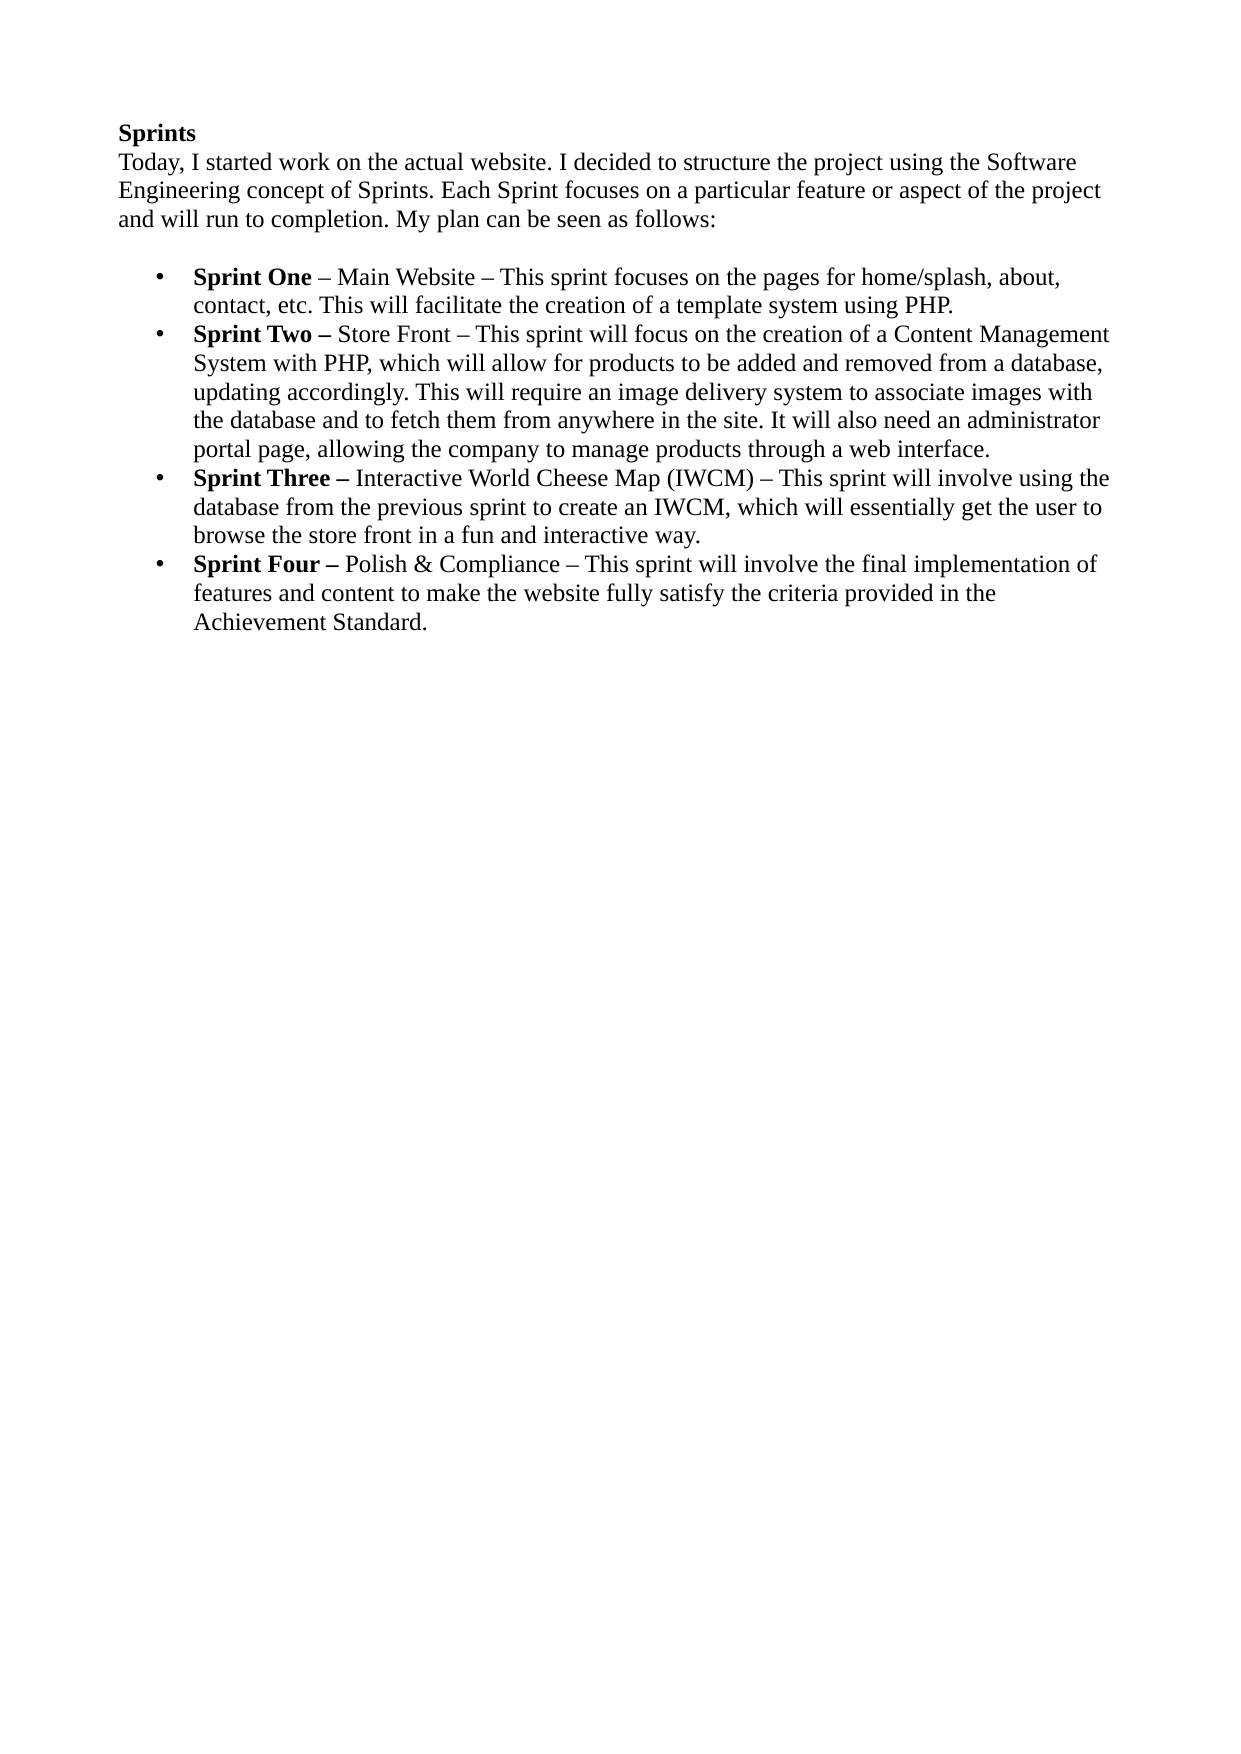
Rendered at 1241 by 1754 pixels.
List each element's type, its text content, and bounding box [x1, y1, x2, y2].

text Today, I started work on the actual website. I decided to structure the project using the Software Engineering concept of Sprints. Each Sprint focuses on a particular feature or aspect of the project and will run to completion. My plan can be seen as follows: [118, 147, 1122, 233]
list Sprint One – Main Website – This sprint focuses on the pages for home/splash, about, contact, etc. This will facilitate the creation of a template system using PHP. [156, 262, 1122, 319]
list Sprint Three – Interactive World Cheese Map (IWCM) – This sprint will involve using the database from the previous sprint to create an IWCM, which will essentially get the user to browse the store front in a fun and interactive way. [156, 463, 1122, 549]
list Sprint Four – Polish & Compliance – This sprint will involve the final implementation of features and content to make the website fully satisfy the criteria provided in the Achievement Standard. [156, 549, 1122, 636]
text Sprints [118, 118, 1122, 147]
list Sprint Two – Store Front – This sprint will focus on the creation of a Content Management System with PHP, which will allow for products to be added and removed from a database, updating accordingly. This will require an image delivery system to associate images with the database and to fetch them from anywhere in the site. It will also need an administrator portal page, allowing the company to manage products through a web interface. [156, 319, 1122, 463]
